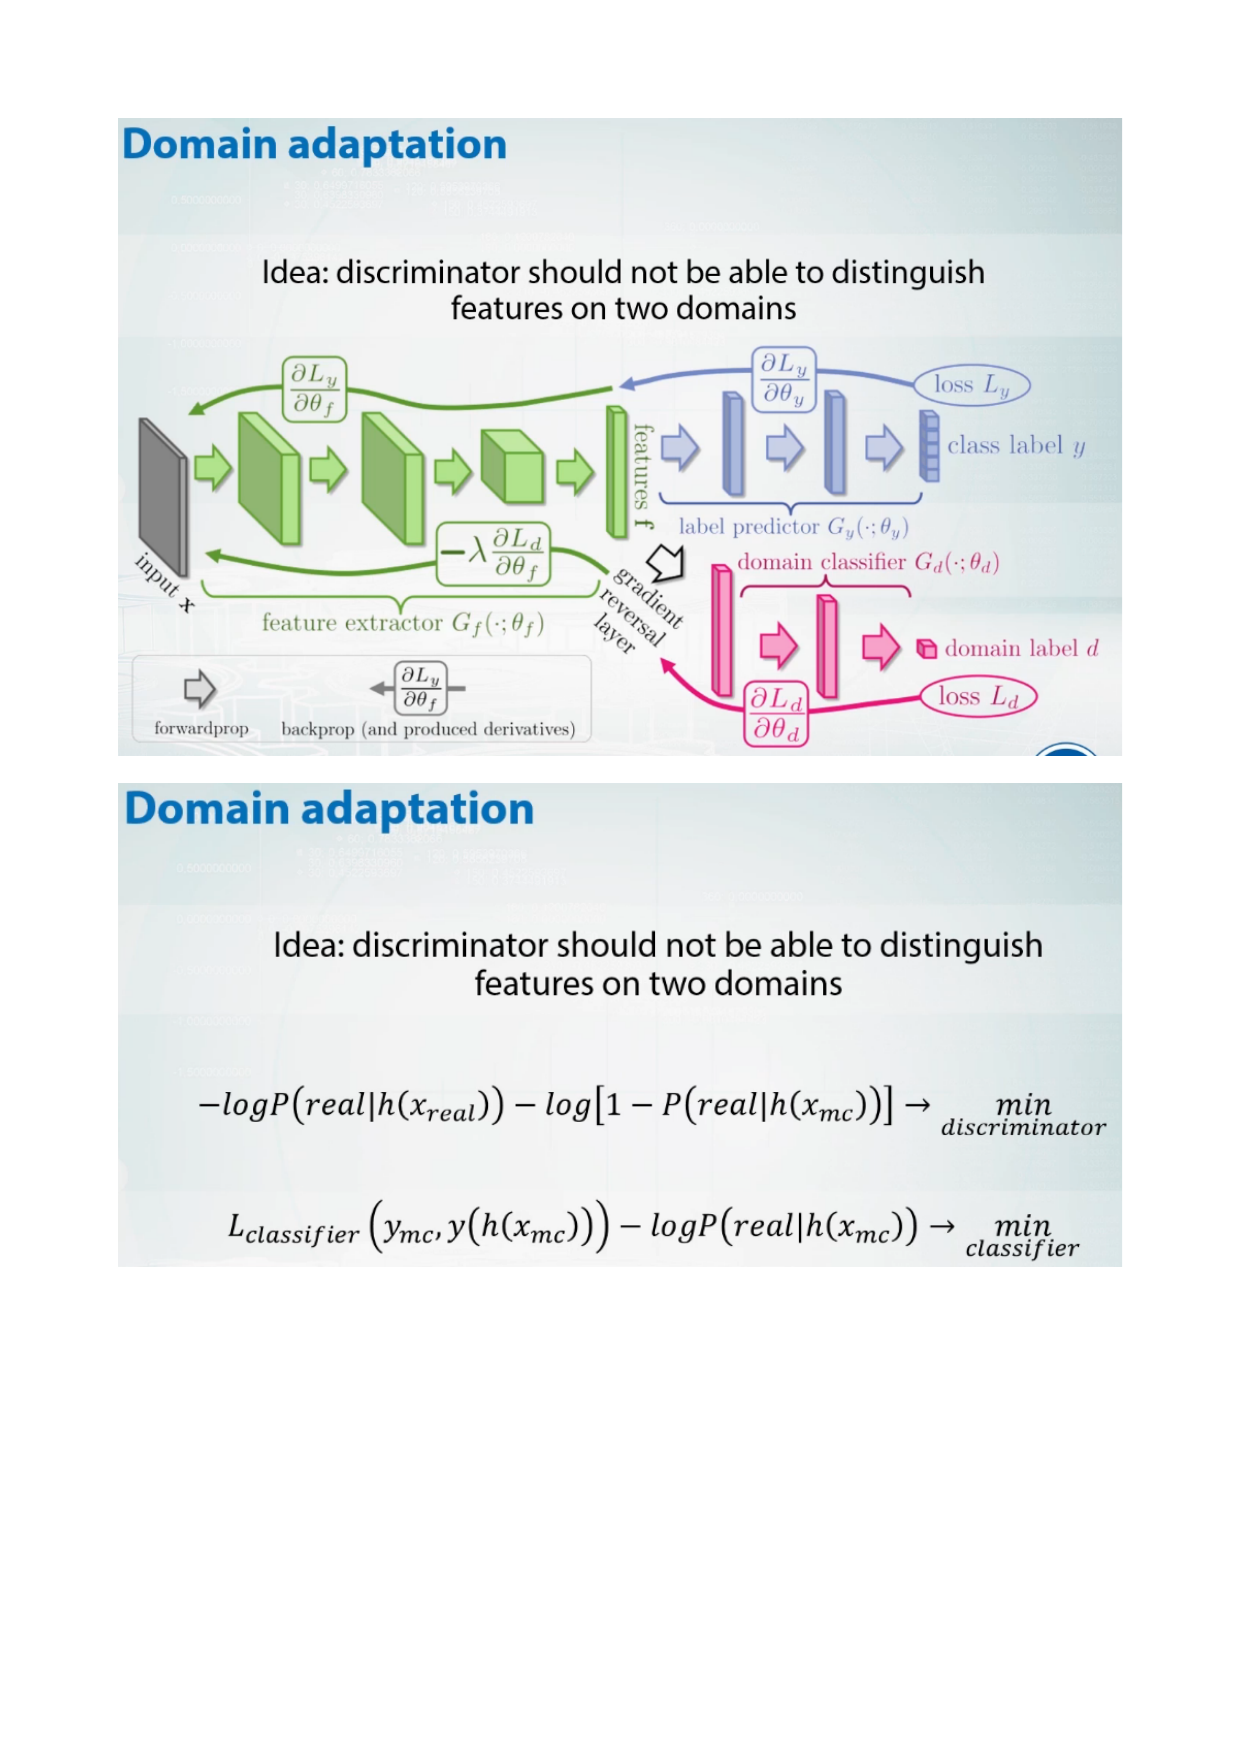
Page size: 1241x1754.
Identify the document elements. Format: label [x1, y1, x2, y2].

picture [118, 118, 1123, 756]
picture [118, 783, 1123, 1267]
